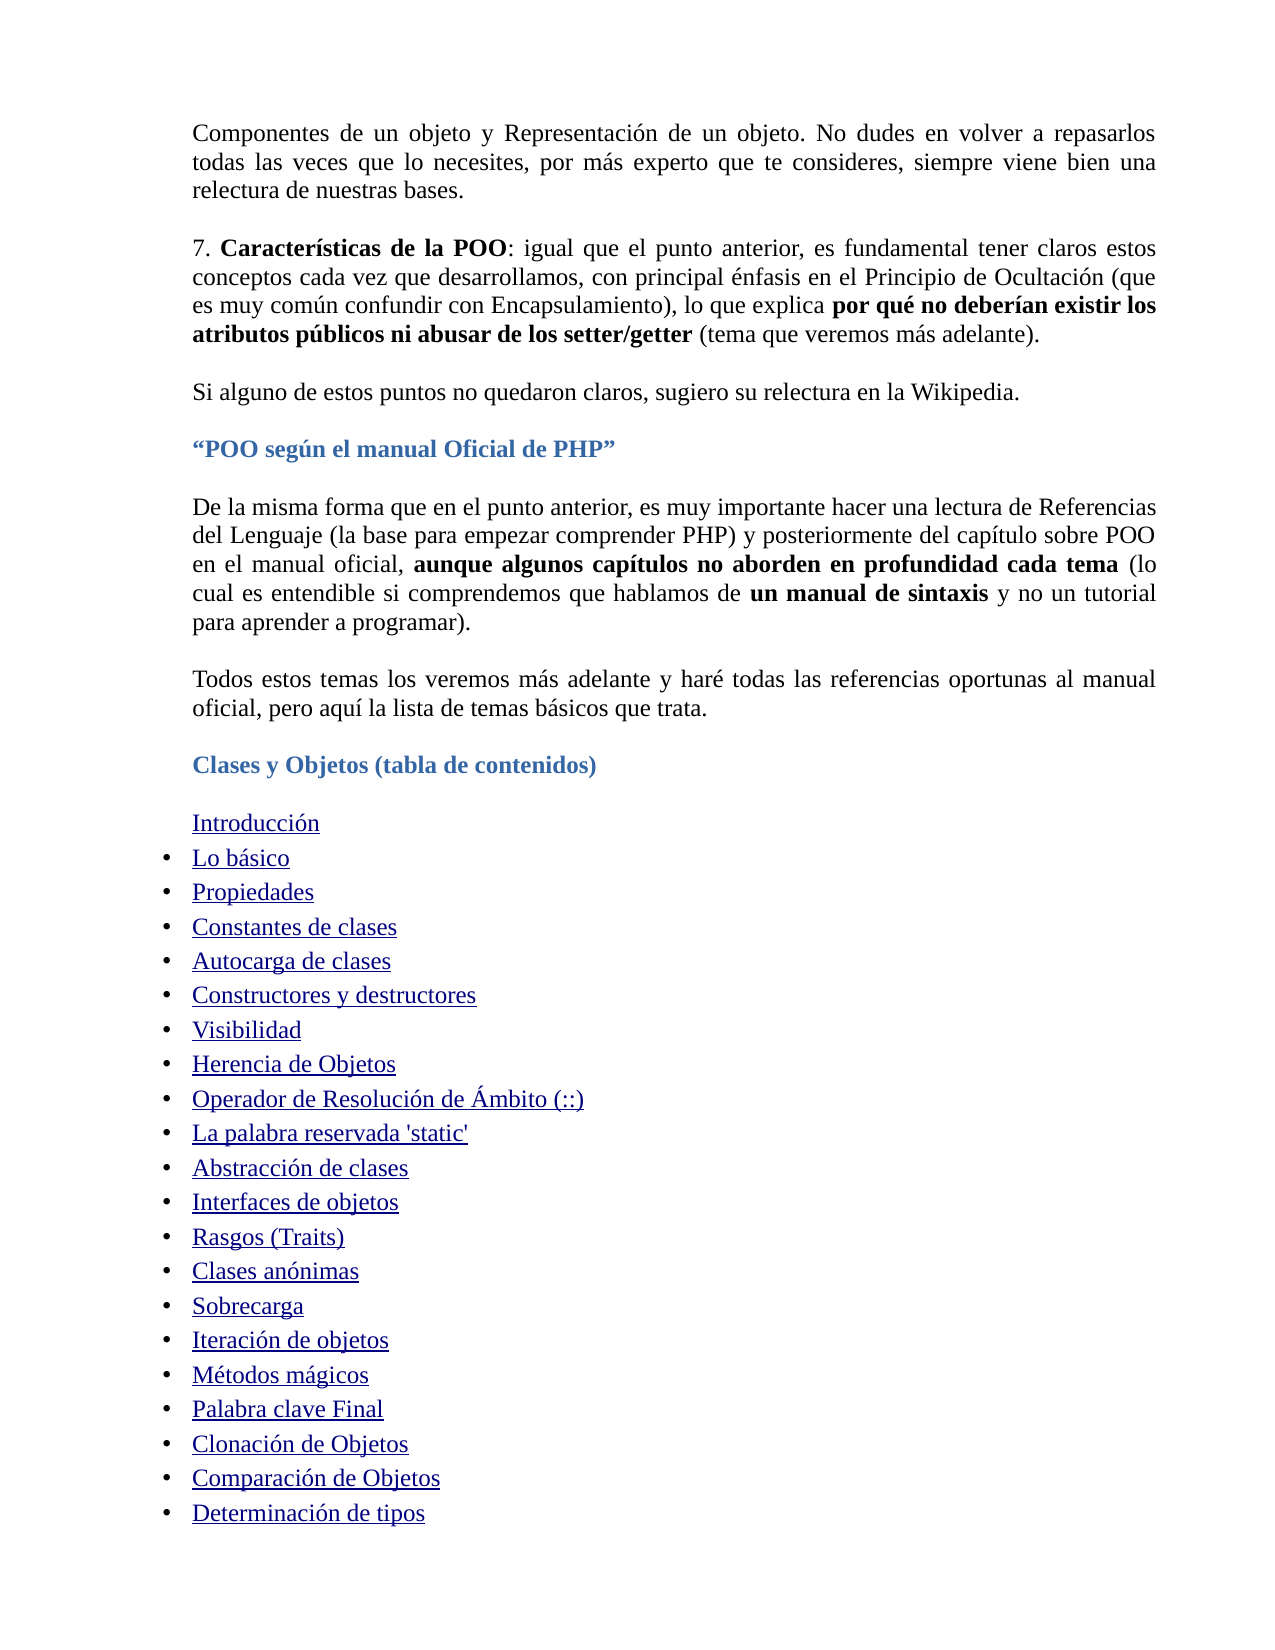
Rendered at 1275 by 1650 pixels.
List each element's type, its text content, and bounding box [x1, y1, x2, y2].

list Abstracción de clases [162, 1153, 1157, 1182]
text Todos estos temas los veremos más adelante y haré todas las referencias oportunas al manual oficial, pero aquí la lista de temas básicos que trata. [192, 664, 1157, 722]
list Métodos mágicos [162, 1360, 1157, 1388]
list Lo básico [162, 843, 1157, 871]
text Clases y Objetos (tabla de contenidos) [192, 751, 1157, 779]
list Propiedades [162, 877, 1157, 906]
list Clases anónimas [162, 1256, 1157, 1285]
list Palabra clave Final [162, 1394, 1157, 1423]
list Determinación de tipos [162, 1498, 1157, 1526]
list Constantes de clases [162, 912, 1157, 940]
list Herencia de Objetos [162, 1049, 1157, 1078]
list Visibilidad [162, 1015, 1157, 1044]
text De la misma forma que en el punto anterior, es muy importante hacer una lectura de Referencias del Lenguaje (la base para empezar comprender PHP) y posteriormente del capítulo sobre POO en el manual oficial, aunque algunos capítulos no aborden en profundidad cada tema (lo cual es entendible si comprendemos que hablamos de un manual de sintaxis y no un tutorial para aprender a programar). [192, 492, 1157, 636]
list Clonación de Objetos [162, 1429, 1157, 1457]
text Componentes de un objeto y Representación de un objeto. No dudes en volver a repasarlos todas las veces que lo necesites, por más experto que te consideres, siempre viene bien una relectura de nuestras bases. [192, 118, 1157, 204]
list Iteración de objetos [162, 1325, 1157, 1354]
list Interfaces de objetos [162, 1187, 1157, 1216]
list La palabra reservada 'static' [162, 1118, 1157, 1147]
list Autocarga de clases [162, 946, 1157, 975]
text 7. Características de la POO: igual que el punto anterior, es fundamental tener claros estos conceptos cada vez que desarrollamos, con principal énfasis en el Principio de Ocultación (que es muy común confundir con Encapsulamiento), lo que explica por qué no deberían existir los atributos públicos ni abusar de los setter/getter (tema que veremos más adelante). [192, 233, 1157, 348]
list Comparación de Objetos [162, 1463, 1157, 1492]
text Si alguno de estos puntos no quedaron claros, sugiero su relectura en la Wikipedia. [192, 377, 1157, 406]
text “POO según el manual Oficial de PHP” [192, 434, 1157, 463]
list Constructores y destructores [162, 981, 1157, 1009]
list Operador de Resolución de Ámbito (::) [162, 1084, 1157, 1113]
list Sobrecarga [162, 1291, 1157, 1319]
list Rasgos (Traits) [162, 1222, 1157, 1251]
list Introducción [162, 808, 1157, 837]
